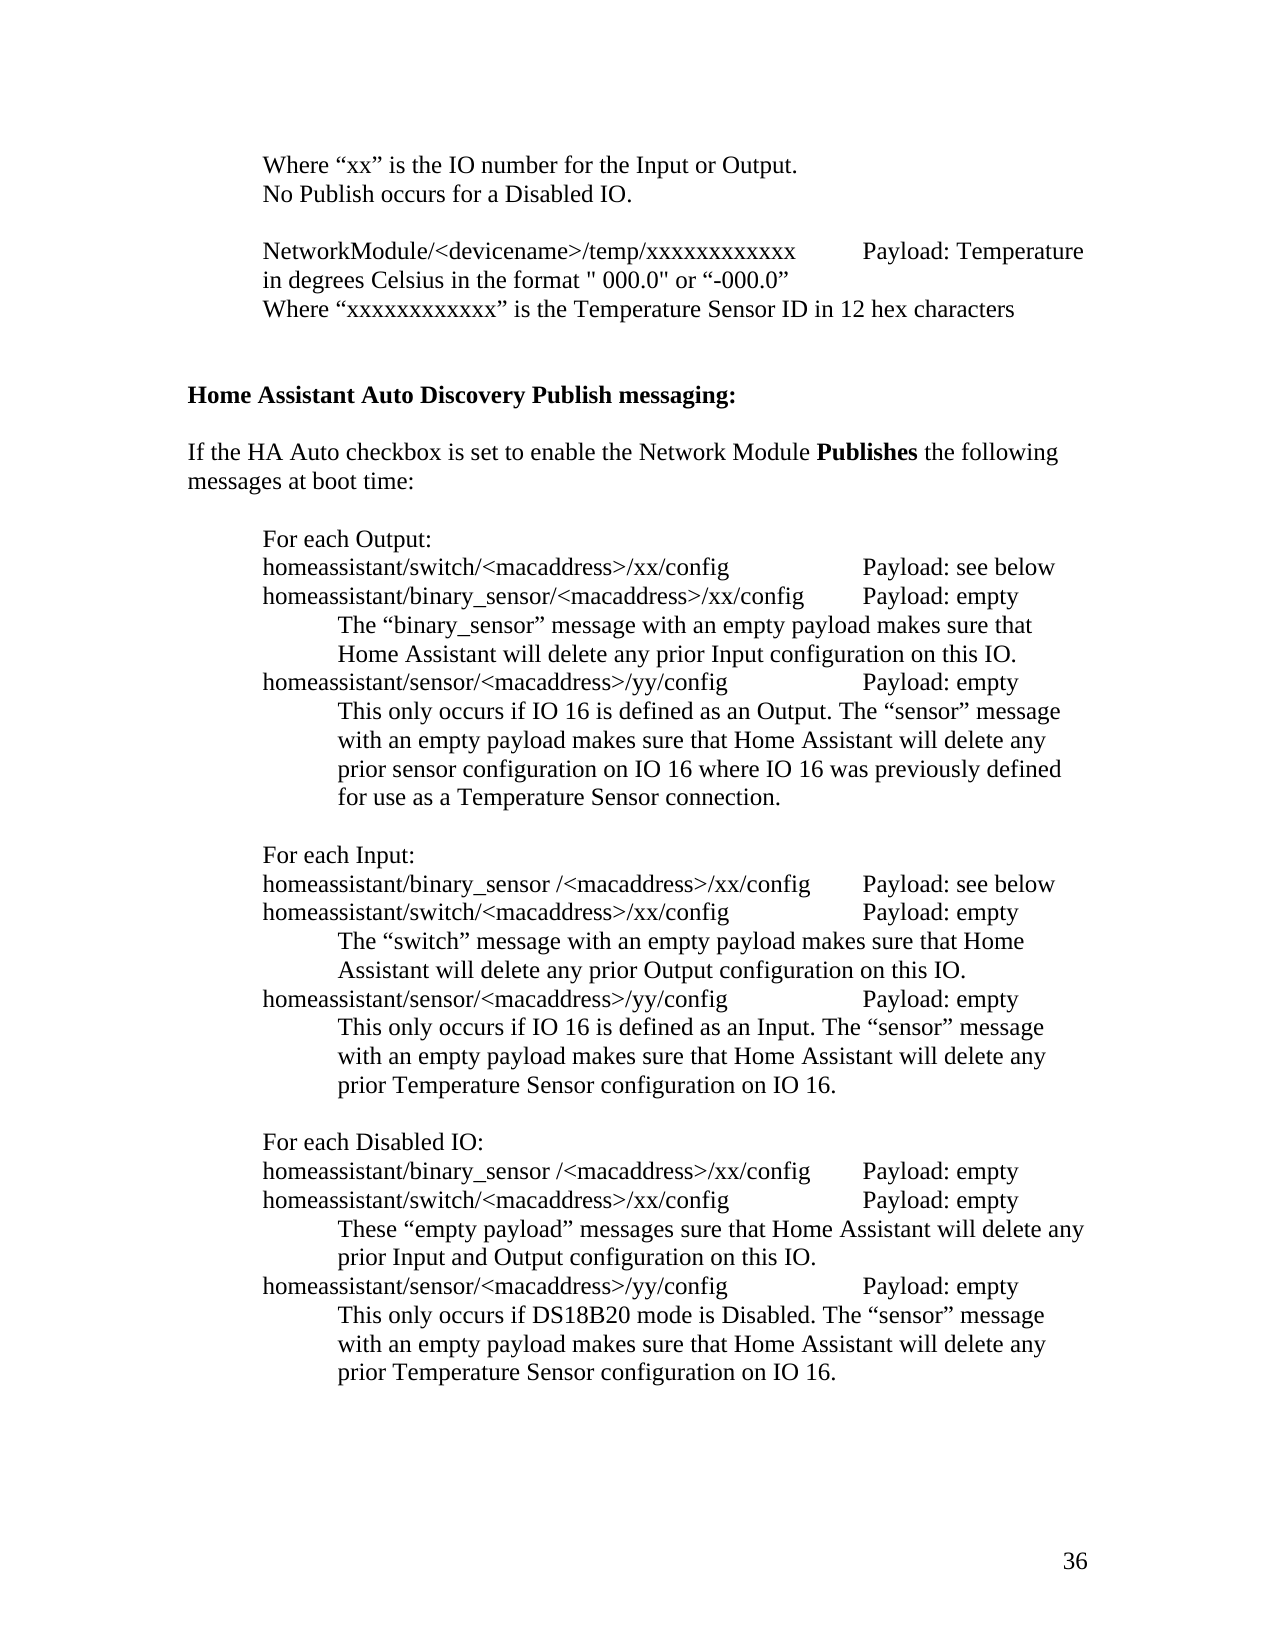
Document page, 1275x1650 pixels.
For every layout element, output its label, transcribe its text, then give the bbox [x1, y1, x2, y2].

text homeassistant/binary_sensor /<macaddress>/xx/config Payload: see below [187, 869, 1087, 897]
text homeassistant/switch/<macaddress>/xx/config Payload: empty [262, 1185, 1087, 1214]
text homeassistant/sensor/<macaddress>/yy/config Payload: empty [262, 1271, 1087, 1300]
text The “switch” message with an empty payload makes sure that Home Assistant will delete any prior Output configuration on this IO. [337, 926, 1087, 984]
text No Publish occurs for a Disabled IO. [187, 179, 1087, 207]
text This only occurs if IO 16 is defined as an Output. The “sensor” message with an empty payload makes sure that Home Assistant will delete any prior sensor configuration on IO 16 where IO 16 was previously defined for use as a Temperature Sensor connection. [337, 696, 1087, 811]
text Home Assistant Auto Discovery Publish messaging: [187, 380, 1087, 409]
text Where “xx” is the IO number for the Input or Output. [187, 150, 1087, 179]
text homeassistant/binary_sensor /<macaddress>/xx/config Payload: empty [187, 1156, 1087, 1185]
text The “binary_sensor” message with an empty payload makes sure that Home Assistant will delete any prior Input configuration on this IO. [337, 610, 1087, 667]
text NetworkModule/<devicename>/temp/xxxxxxxxxxxx Payload: Temperature in degrees Celsius in the format " 000.0" or “-000.0” [262, 236, 1087, 294]
text For each Output: [187, 524, 1087, 552]
text These “empty payload” messages sure that Home Assistant will delete any prior Input and Output configuration on this IO. [337, 1214, 1087, 1271]
text homeassistant/binary_sensor/<macaddress>/xx/config Payload: empty [262, 581, 1087, 610]
text homeassistant/sensor/<macaddress>/yy/config Payload: empty [262, 667, 1087, 696]
text homeassistant/switch/<macaddress>/xx/config Payload: see below [187, 552, 1087, 581]
text This only occurs if IO 16 is defined as an Input. The “sensor” message with an empty payload makes sure that Home Assistant will delete any prior Temperature Sensor configuration on IO 16. [337, 1012, 1087, 1099]
text For each Disabled IO: [262, 1127, 1087, 1156]
text For each Input: [187, 840, 1087, 869]
text This only occurs if DS18B20 mode is Disabled. The “sensor” message with an empty payload makes sure that Home Assistant will delete any prior Temperature Sensor configuration on IO 16. [337, 1300, 1087, 1386]
text Where “xxxxxxxxxxxx” is the Temperature Sensor ID in 12 hex characters [262, 294, 1087, 322]
text homeassistant/switch/<macaddress>/xx/config Payload: empty [262, 897, 1087, 926]
text If the HA Auto checkbox is set to enable the Network Module Publishes the following messages at boot time: [187, 437, 1087, 495]
text homeassistant/sensor/<macaddress>/yy/config Payload: empty [262, 984, 1087, 1012]
